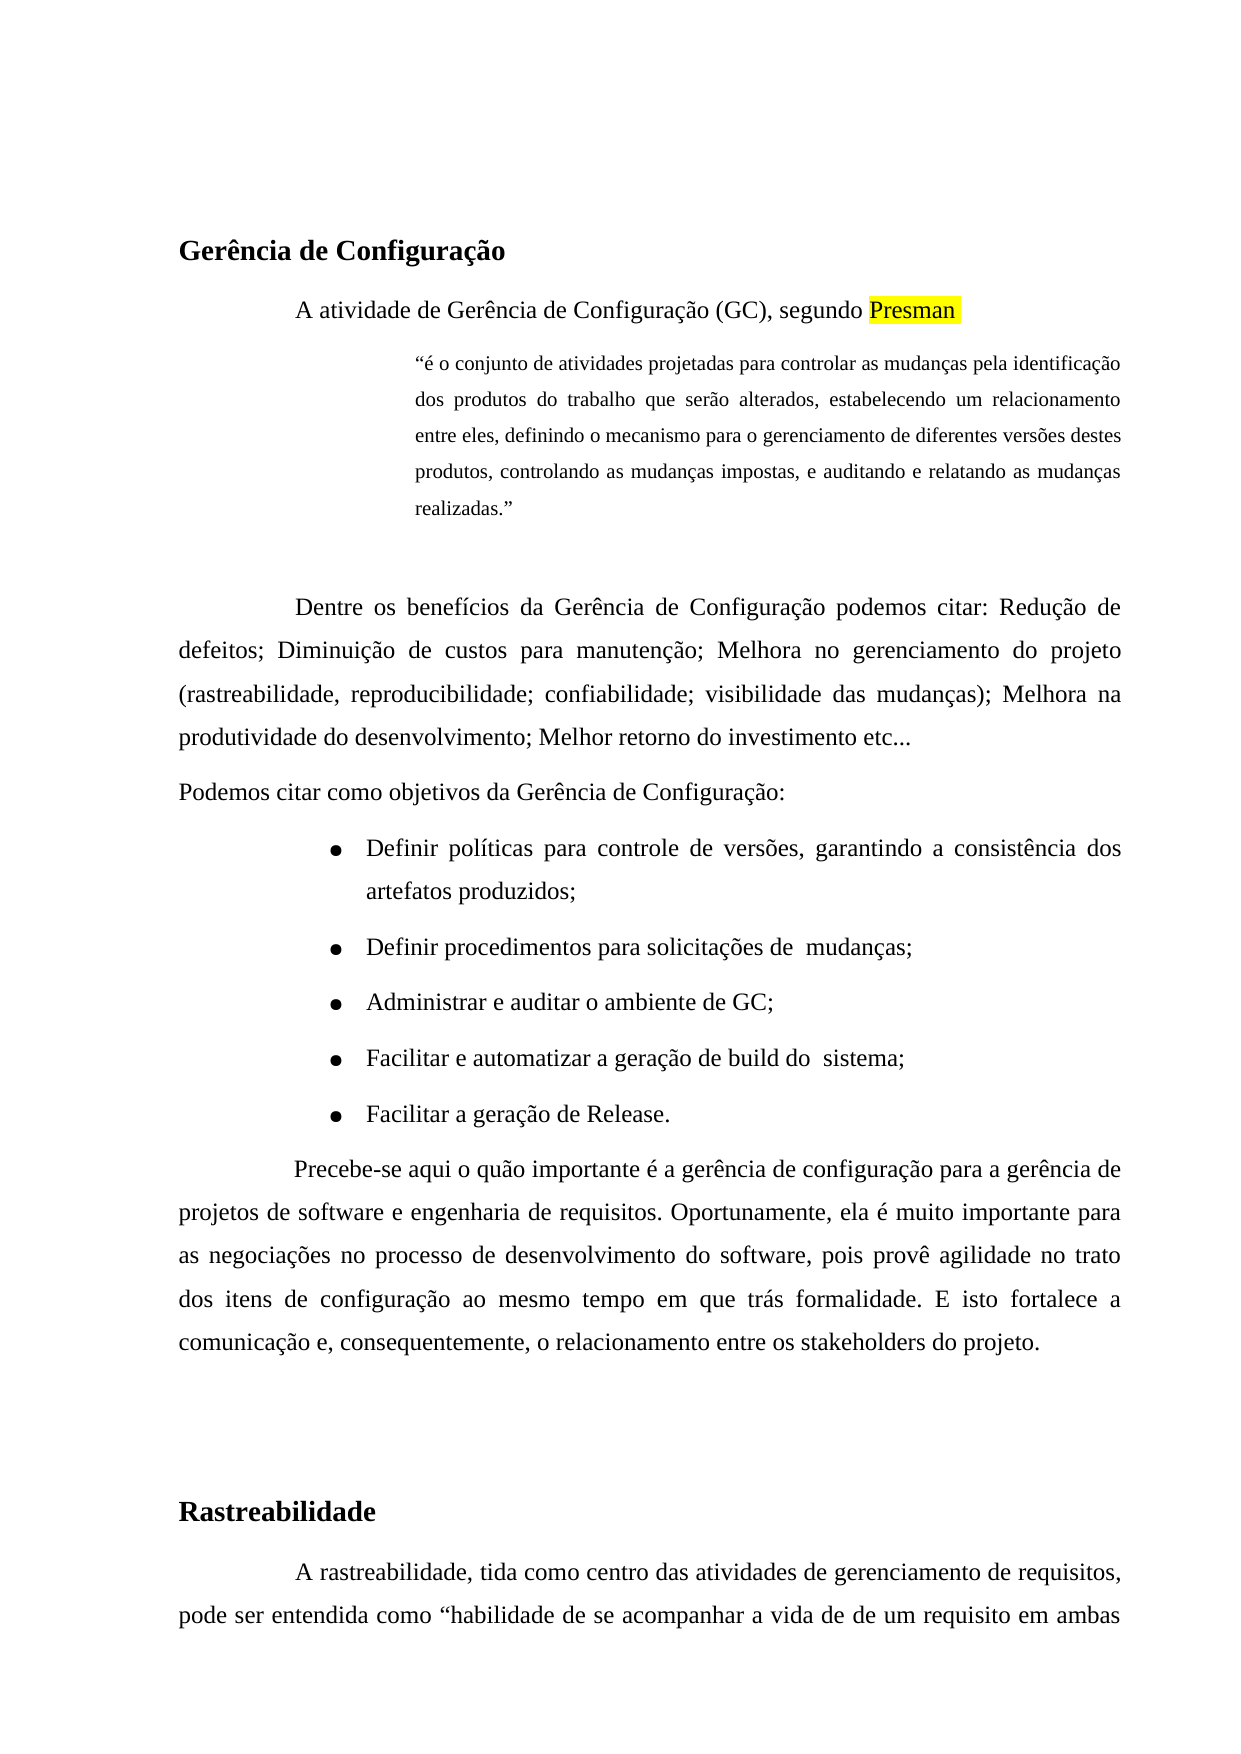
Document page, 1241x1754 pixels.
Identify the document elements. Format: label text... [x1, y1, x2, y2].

text “é o conjunto de atividades projetadas para controlar as mudanças pela identificação dos produtos do trabalho que serão alterados, estabelecendo um relacionamento entre eles, definindo o mecanismo para o gerenciamento de diferentes versões destes produtos, controlando as mudanças impostas, e auditando e relatando as mudanças realizadas.” [415, 351, 1122, 519]
list Facilitar e automatizar a geração de build do sistema; [328, 1043, 1122, 1072]
list Administrar e auditar o ambiente de GC; [328, 987, 1122, 1016]
text Dentre os benefícios da Gerência de Configuração podemos citar: Redução de defeitos; Diminuição de custos para manutenção; Melhora no gerenciamento do projeto (rastreabilidade, reproducibilidade; confiabilidade; visibilidade das mudanças); Melhora na produtividade do desenvolvimento; Melhor retorno do investimento etc... [178, 592, 1122, 751]
list Definir procedimentos para solicitações de mudanças; [328, 932, 1122, 961]
text Podemos citar como objetivos da Gerência de Configuração: [178, 777, 1122, 806]
text Rastreabilidade [178, 1494, 1122, 1527]
list Definir políticas para controle de versões, garantindo a consistência dos artefatos produzidos; [328, 833, 1122, 905]
text A rastreabilidade, tida como centro das atividades de gerenciamento de requisitos, pode ser entendida como “habilidade de se acompanhar a vida de de um requisito em ambas [178, 1557, 1122, 1628]
text Precebe-se aqui o quão importante é a gerência de configuração para a gerência de projetos de software e engenharia de requisitos. Oportunamente, ela é muito importante para as negociações no processo de desenvolvimento do software, pois provê agilidade no trato dos itens de configuração ao mesmo tempo em que trás formalidade. E isto fortalece a comunicação e, consequentemente, o relacionamento entre os stakeholders do projeto. [178, 1154, 1122, 1356]
text A atividade de Gerência de Configuração (GC), segundo Presman [178, 296, 1122, 324]
text Gerência de Configuração [178, 233, 1122, 266]
list Facilitar a geração de Release. [328, 1099, 1122, 1127]
